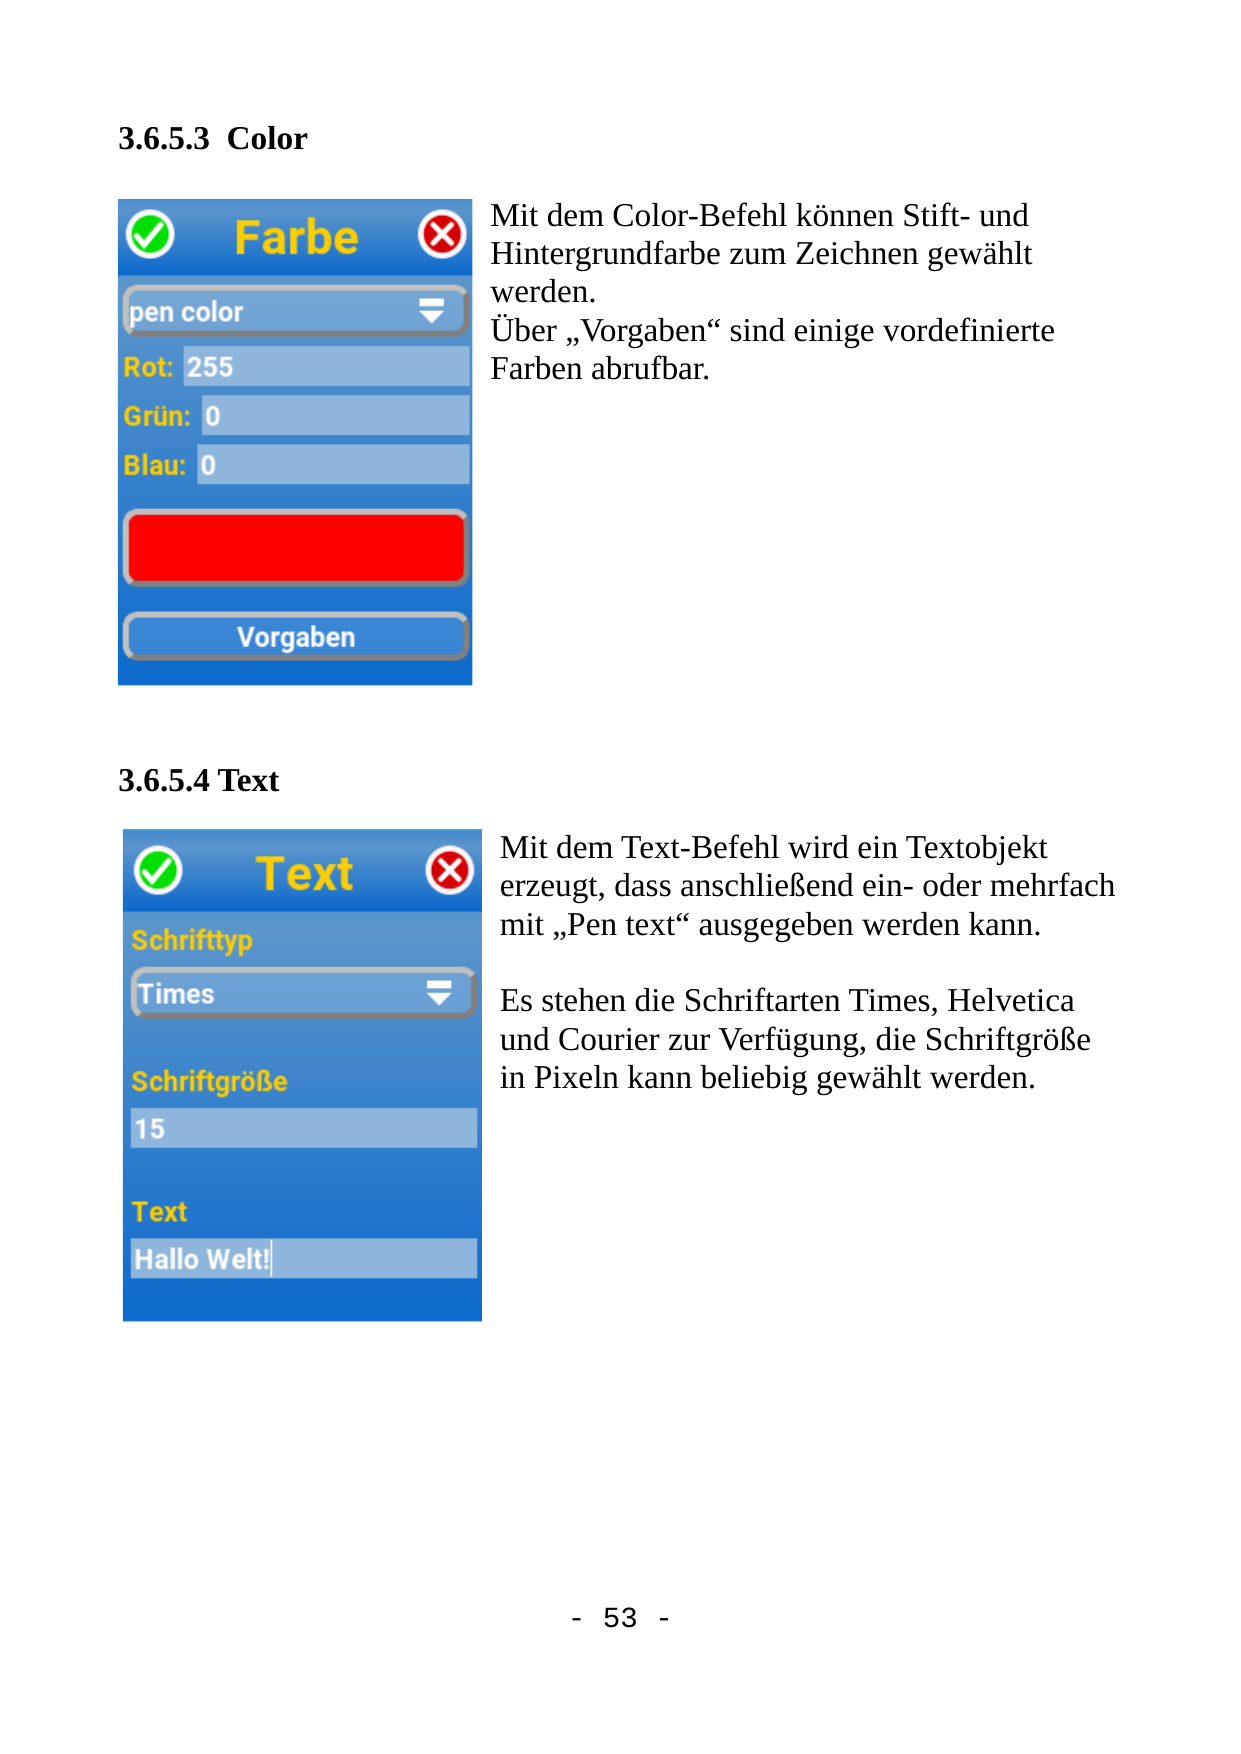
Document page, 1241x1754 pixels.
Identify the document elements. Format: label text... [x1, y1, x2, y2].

text 3.6.5.3 Color [118, 118, 1122, 156]
text Über „Vorgaben“ sind einige vordefinierte Farben abrufbar. [473, 310, 1122, 386]
text 3.6.5.4 Text [118, 760, 1122, 798]
picture [122, 829, 482, 1323]
text Mit dem Text-Befehl wird ein Textobjekt erzeugt, dass anschließend ein- oder mehrfach mit „Pen text“ ausgegeben werden kann. [118, 827, 1122, 942]
text Es stehen die Schriftarten Times, Helvetica und Courier zur Verfügung, die Schriftgröße in Pixeln kann beliebig gewählt werden. [482, 981, 1122, 1096]
text Mit dem Color-Befehl können Stift- und Hintergrundfarbe zum Zeichnen gewählt werden. [118, 195, 1122, 310]
picture [117, 199, 473, 687]
